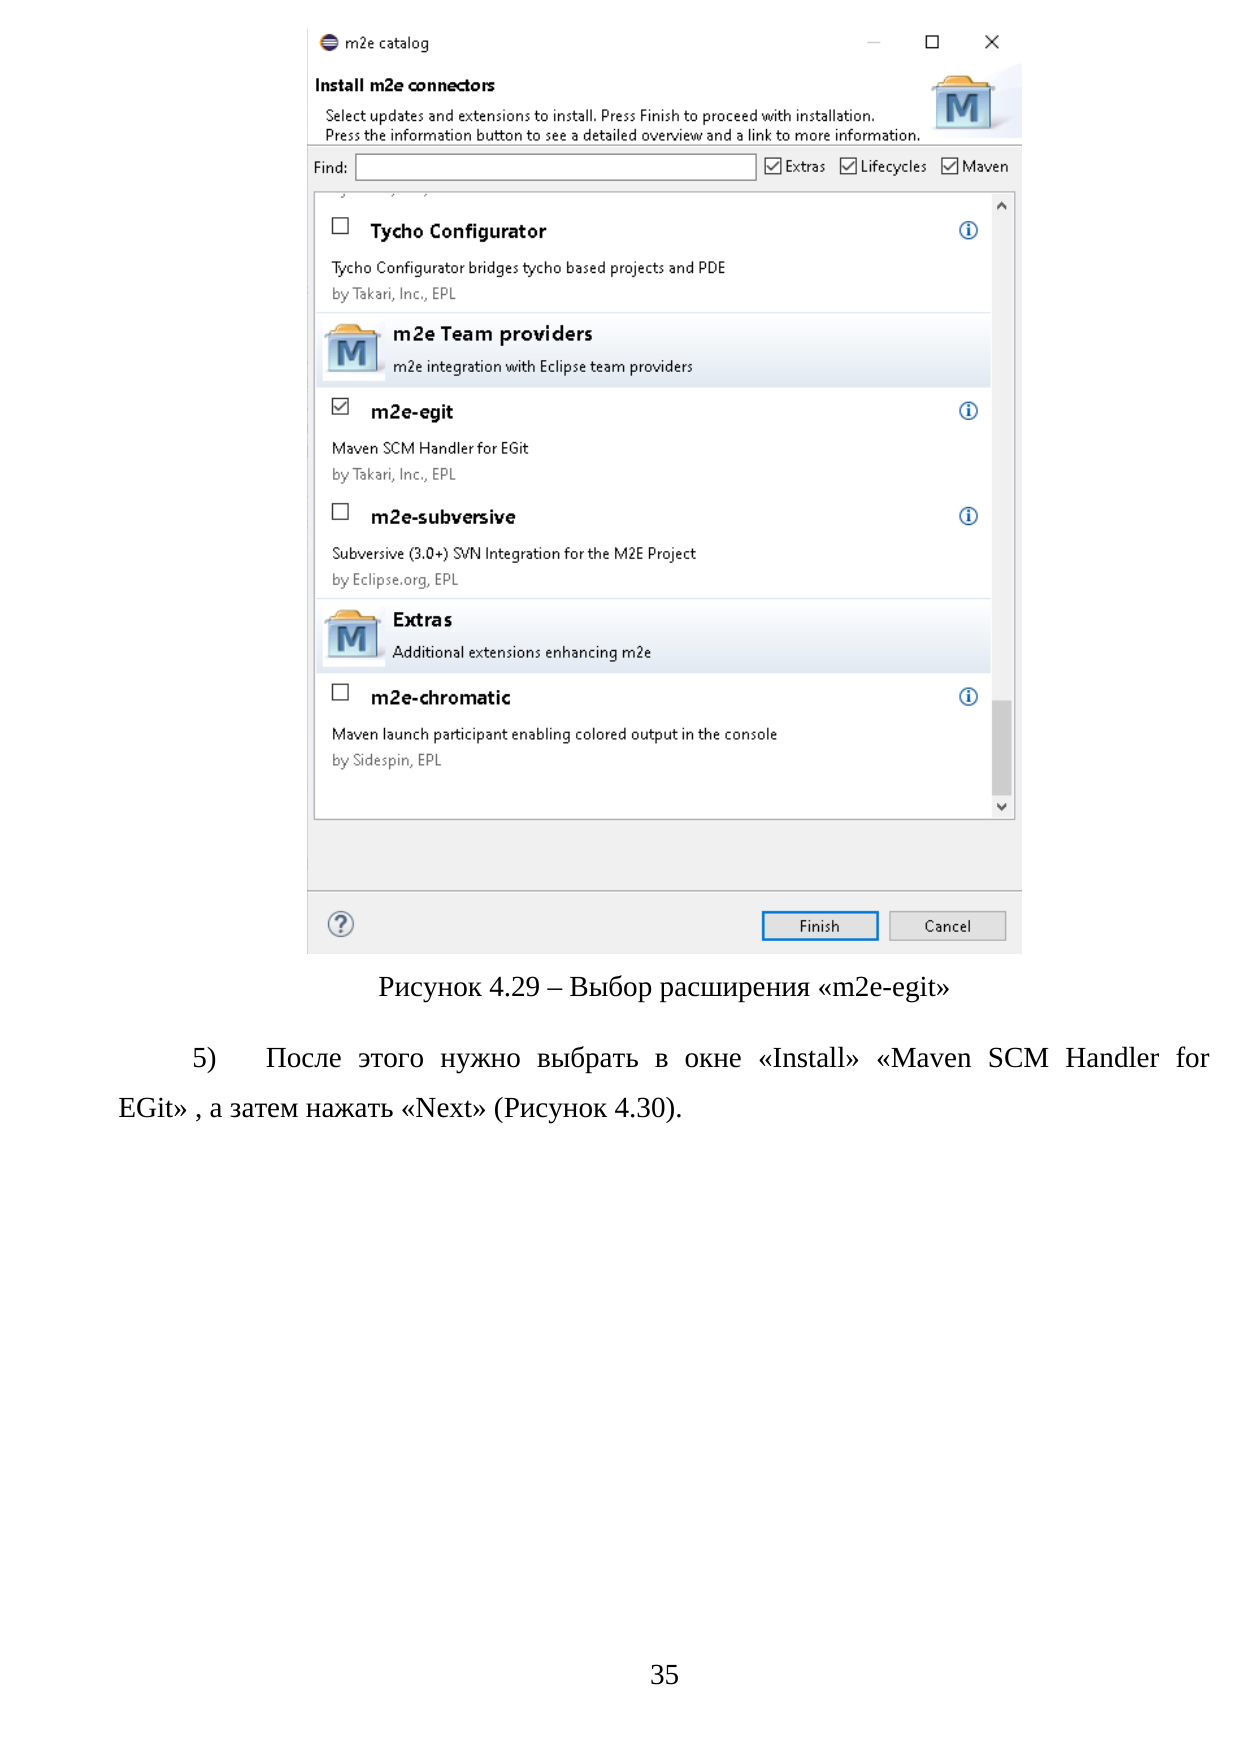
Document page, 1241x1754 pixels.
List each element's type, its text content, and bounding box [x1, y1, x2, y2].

text Рисунок 4.29 – Выбор расширения «m2e-egit» [118, 969, 1211, 1002]
list После этого нужно выбрать в окне «Install» «Maven SCM Handler for EGit» , а затем нажать «Next» (Рисунок 4.30). [118, 1040, 1211, 1124]
